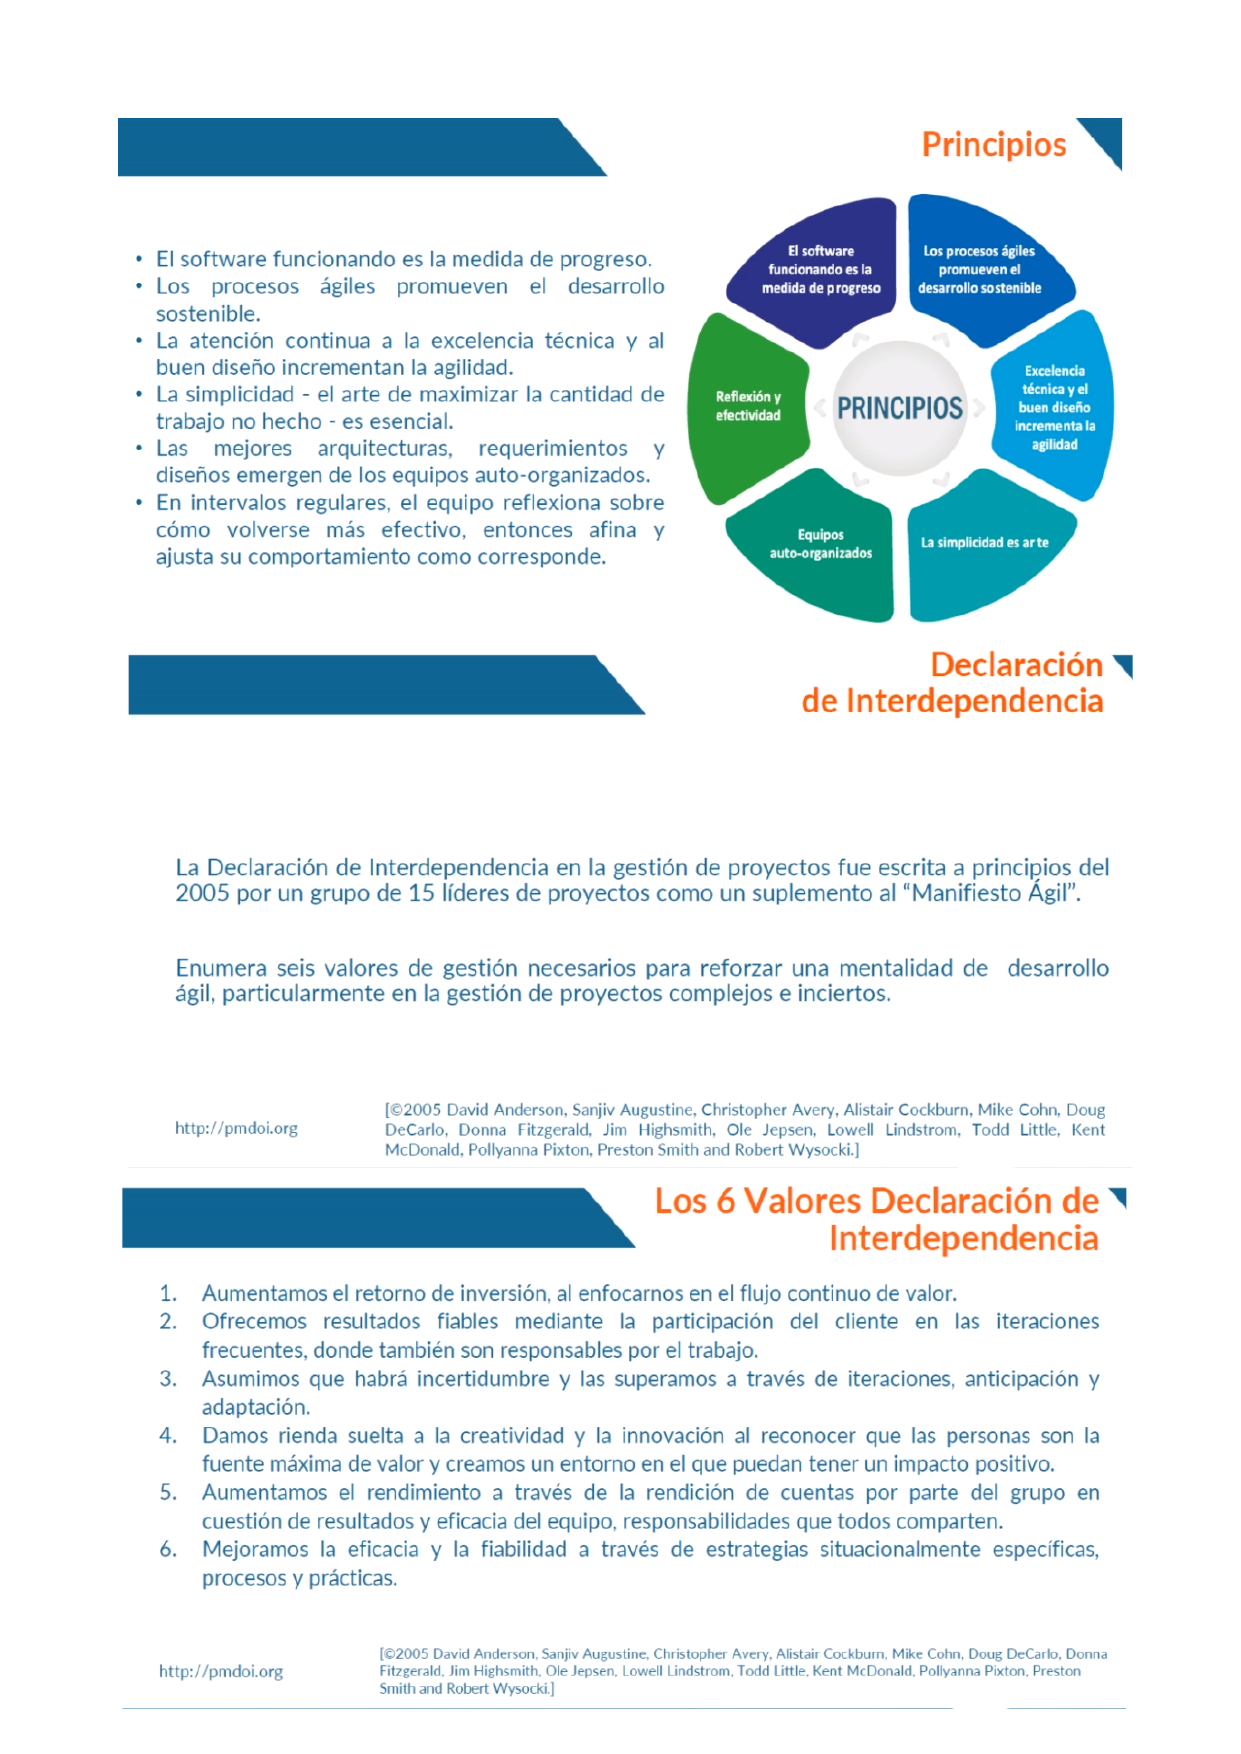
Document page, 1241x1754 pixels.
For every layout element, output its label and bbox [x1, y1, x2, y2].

picture [128, 645, 1133, 1168]
picture [122, 1181, 1127, 1709]
picture [118, 118, 1123, 625]
